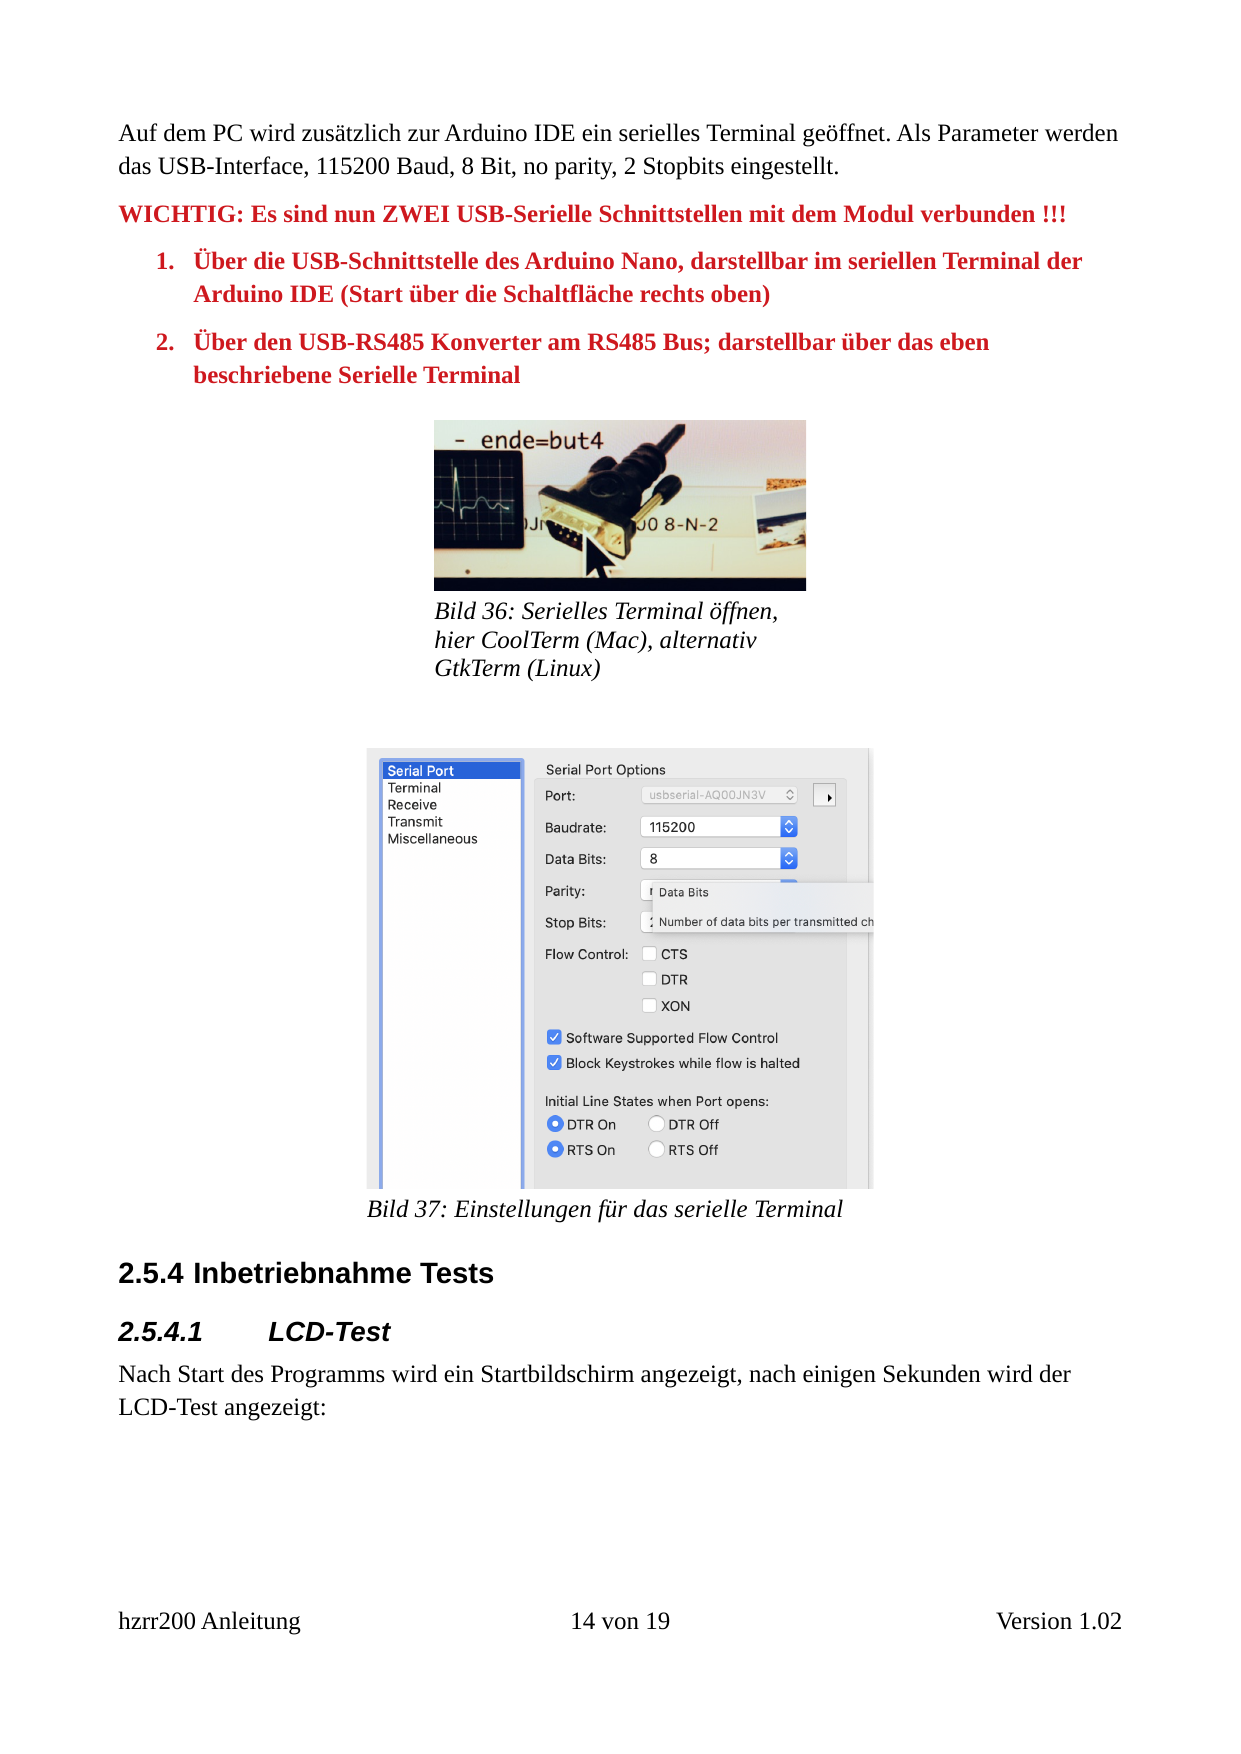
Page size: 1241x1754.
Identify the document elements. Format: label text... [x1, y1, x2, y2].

text Nach Start des Programms wird ein Startbildschirm angezeigt, nach einigen Sekunden wird der LCD-Test angezeigt: [118, 1359, 1122, 1421]
picture [366, 748, 874, 1189]
picture [434, 420, 807, 591]
subtitle LCD-Test [118, 1315, 1122, 1347]
text Auf dem PC wird zusätzlich zur Arduino IDE ein serielles Terminal geöffnet. Als Parameter werden das USB-Interface, 115200 Baud, 8 Bit, no parity, 2 Stopbits eingestellt. [118, 118, 1122, 180]
list Über den USB-RS485 Konverter am RS485 Bus; darstellbar über das eben beschriebene Serielle Terminal [156, 327, 1122, 389]
text WICHTIG: Es sind nun ZWEI USB-Serielle Schnittstellen mit dem Modul verbunden !!! [118, 199, 1122, 227]
list Über die USB-Schnittstelle des Arduino Nano, darstellbar im seriellen Terminal der Arduino IDE (Start über die Schaltfläche rechts oben) [156, 246, 1122, 308]
subtitle Inbetriebnahme Tests [118, 1256, 1122, 1290]
text Bild 36: Serielles Terminal öffnen, hier CoolTerm (Mac), alternativ GtkTerm (Linux) [434, 591, 806, 682]
text Bild 37: Einstellungen für das serielle Terminal [367, 1189, 874, 1223]
